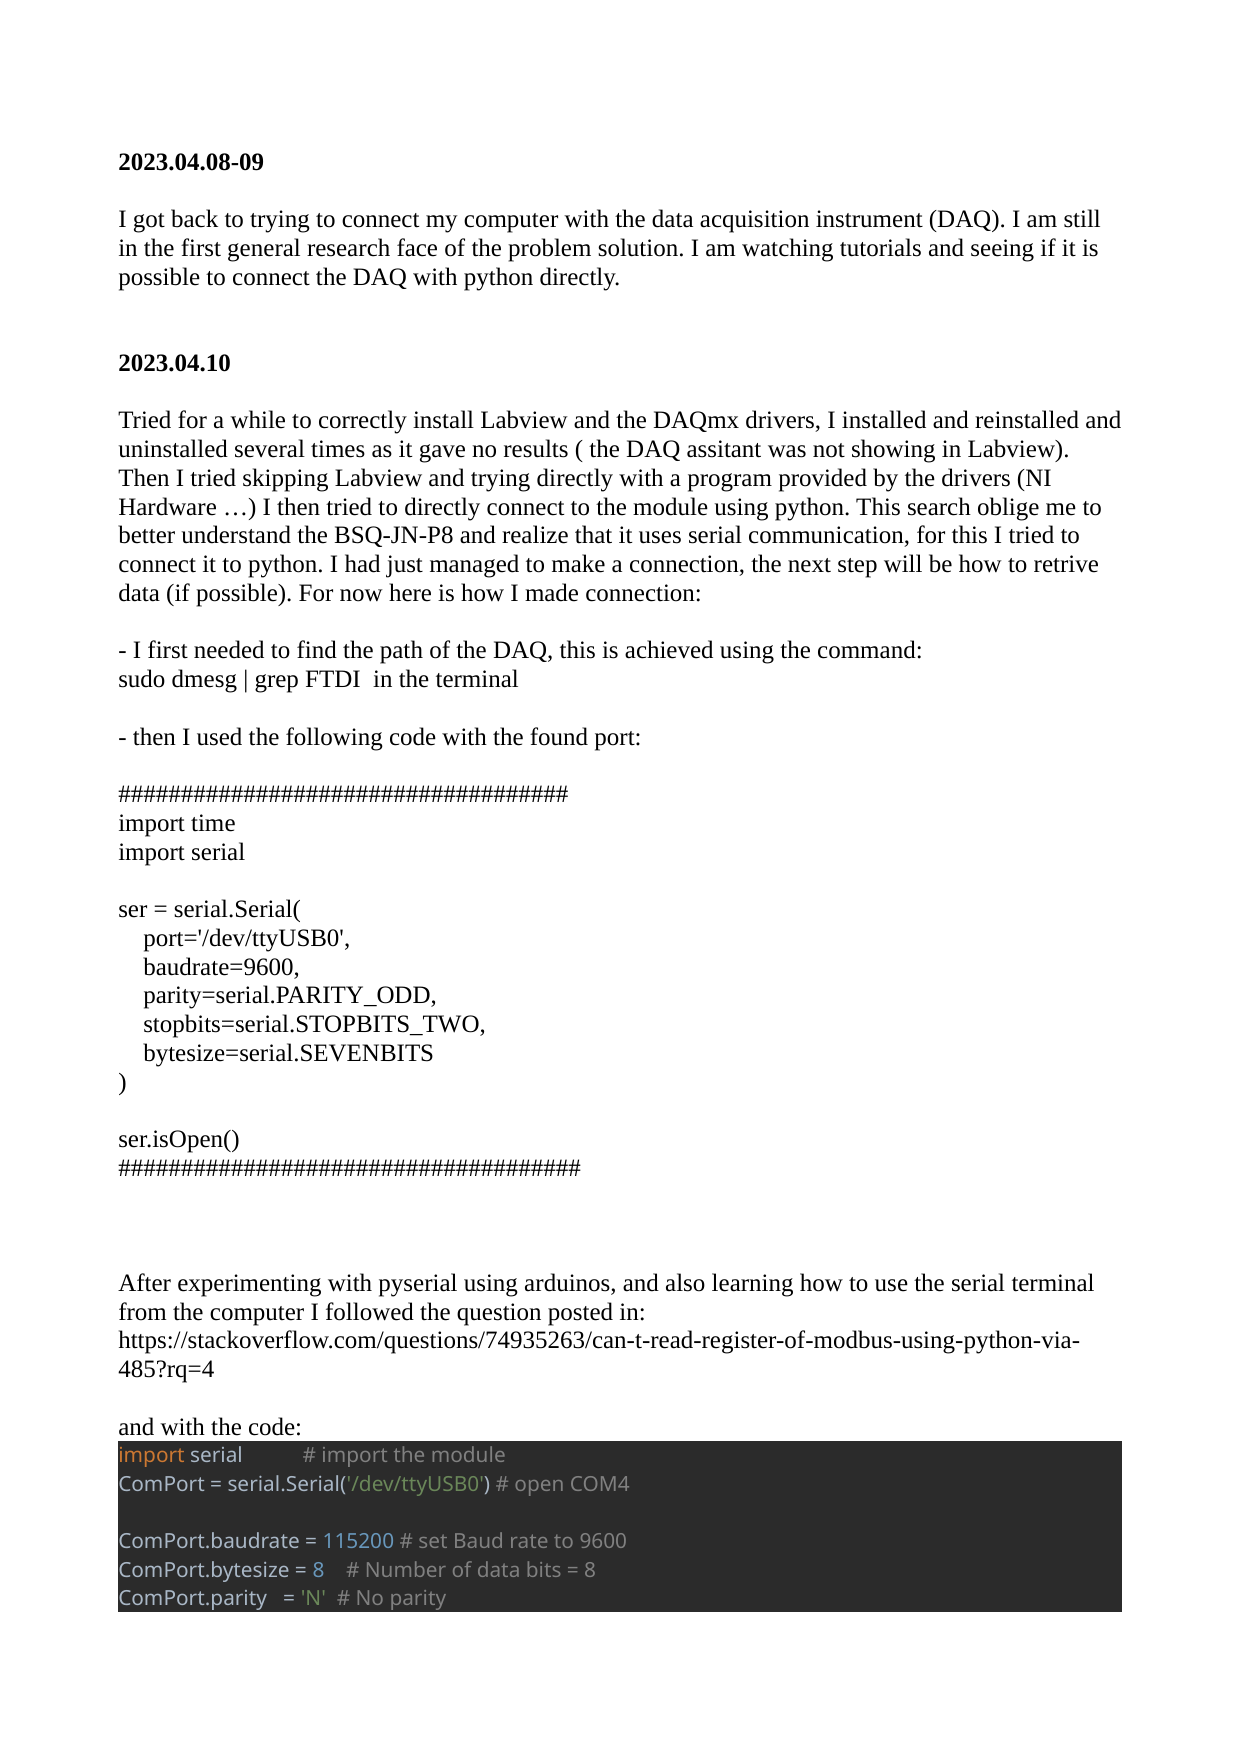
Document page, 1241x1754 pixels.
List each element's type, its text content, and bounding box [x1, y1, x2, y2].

text baudrate=9600, [118, 952, 1122, 981]
text bytesize=serial.SEVENBITS [118, 1038, 1122, 1067]
text stopbits=serial.STOPBITS_TWO, [118, 1009, 1122, 1038]
text ser.isOpen() [118, 1124, 1122, 1153]
text import serial [118, 837, 1122, 866]
text ) [118, 1067, 1122, 1096]
text ser = serial.Serial( [118, 894, 1122, 923]
text I got back to trying to connect my computer with the data acquisition instrument (DAQ). I am still in the first general research face of the problem solution. I am watching tutorials and seeing if it is possible to connect the DAQ with python directly. [118, 204, 1122, 291]
text - then I used the following code with the found port: [118, 722, 1122, 751]
text After experimenting with pyserial using arduinos, and also learning how to use the serial terminal from the computer I followed the question posted in: https://stackoverflow.com/questions/74935263/can-t-read-register-of-modbus-using-python-via-485?rq=4 [118, 1268, 1122, 1383]
text #################################### [118, 779, 1122, 808]
text import time [118, 808, 1122, 837]
text parity=serial.PARITY_ODD, [118, 981, 1122, 1009]
text Tried for a while to correctly install Labview and the DAQmx drivers, I installed and reinstalled and uninstalled several times as it gave no results ( the DAQ assitant was not showing in Labview). Then I tried skipping Labview and trying directly with a program provided by the drivers (NI Hardware …) I then tried to directly connect to the module using python. This search oblige me to better understand the BSQ-JN-P8 and realize that it uses serial communication, for this I tried to connect it to python. I had just managed to make a connection, the next step will be how to retrive data (if possible). For now here is how I made connection: [118, 406, 1122, 607]
text port='/dev/ttyUSB0', [118, 923, 1122, 952]
text import serial # import the module ComPort = serial.Serial('/dev/ttyUSB0') # open COM4 ComPort.baudrate = 115200 # set Baud rate to 9600 ComPort.bytesize = 8 # Number of data bits = 8 ComPort.parity = 'N' # No parity [118, 1441, 1122, 1612]
text - I first needed to find the path of the DAQ, this is achieved using the command: [118, 636, 1122, 664]
text 2023.04.10 [118, 348, 1122, 377]
text ##################################### [118, 1153, 1122, 1182]
text and with the code: [118, 1412, 1122, 1441]
text sudo dmesg | grep FTDI in the terminal [118, 664, 1122, 693]
text 2023.04.08-09 [118, 147, 1122, 176]
